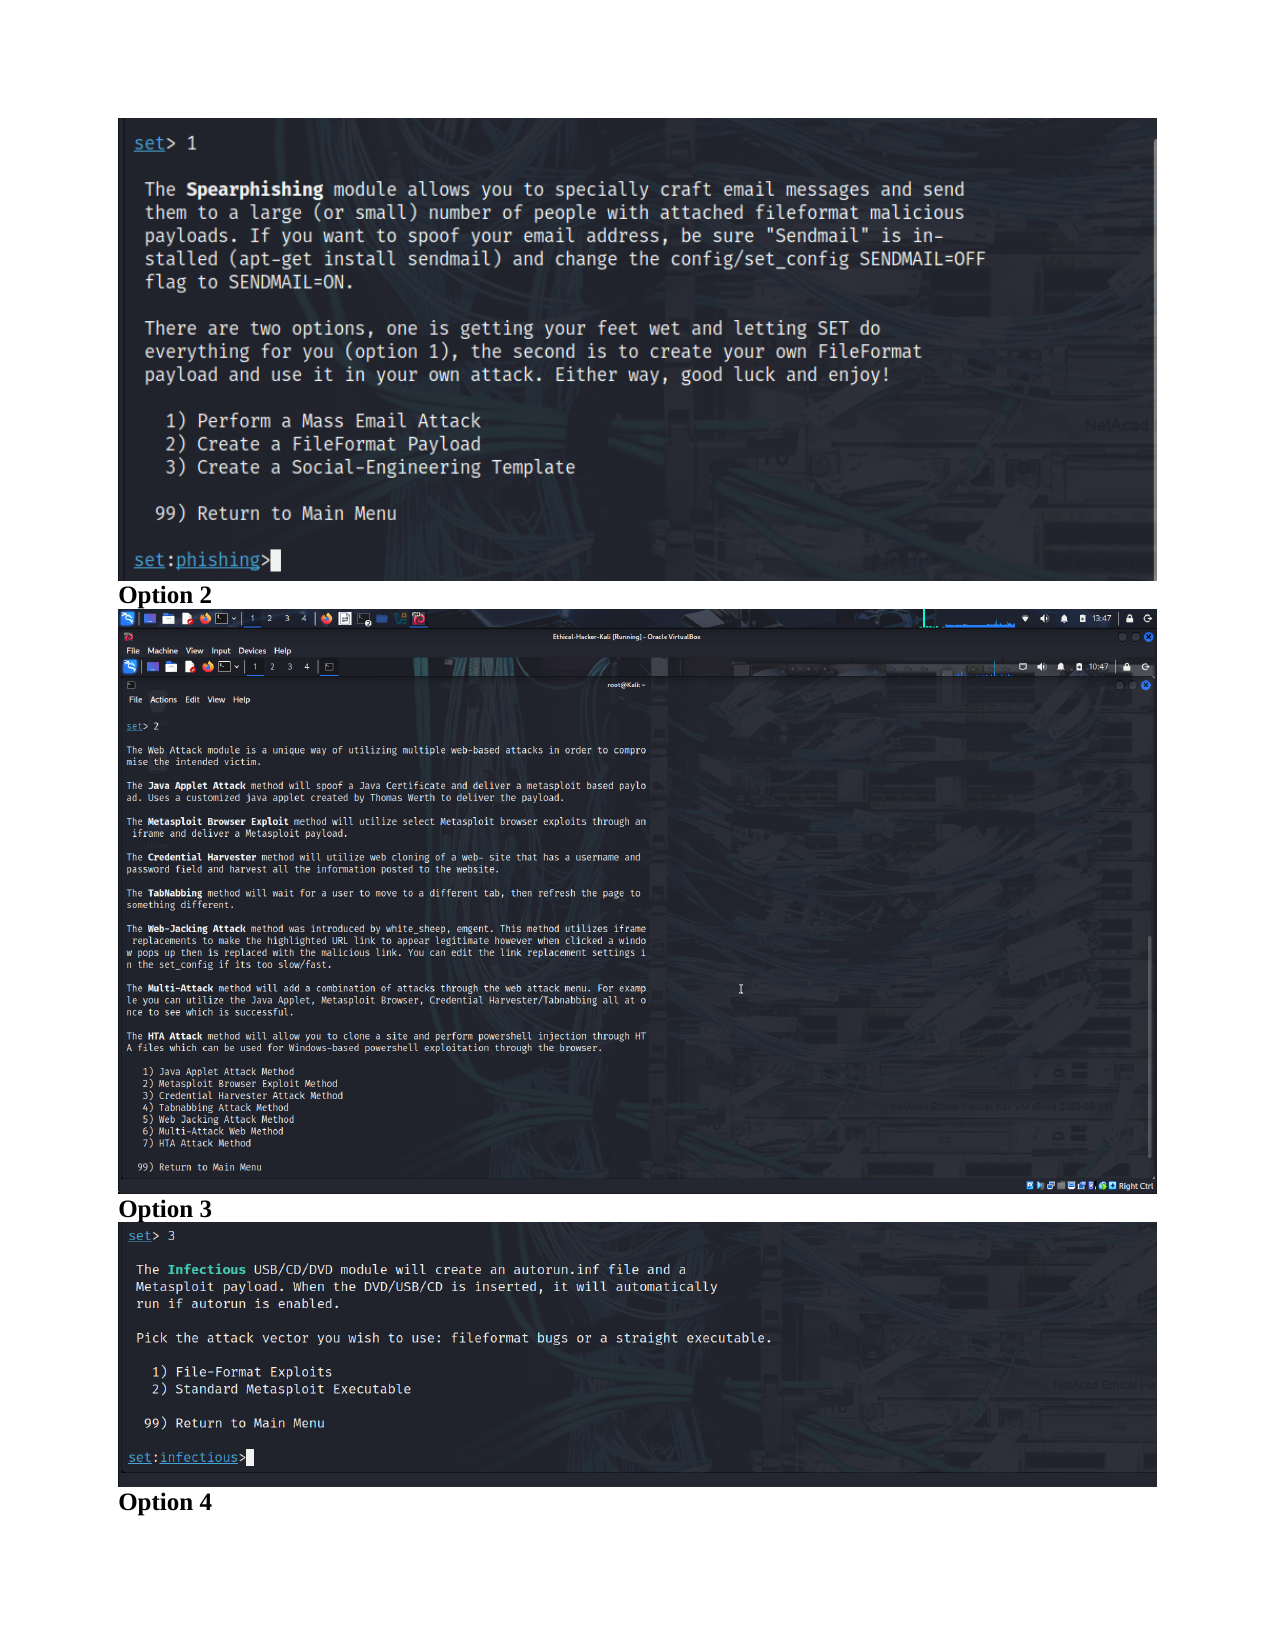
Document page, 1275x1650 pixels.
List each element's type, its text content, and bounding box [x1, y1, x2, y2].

text Option 3 [118, 1194, 1157, 1222]
picture [118, 118, 1157, 581]
text Option 2 [118, 581, 1157, 609]
text Option 4 [118, 1487, 1157, 1516]
picture [118, 609, 1157, 1194]
picture [118, 1222, 1157, 1487]
